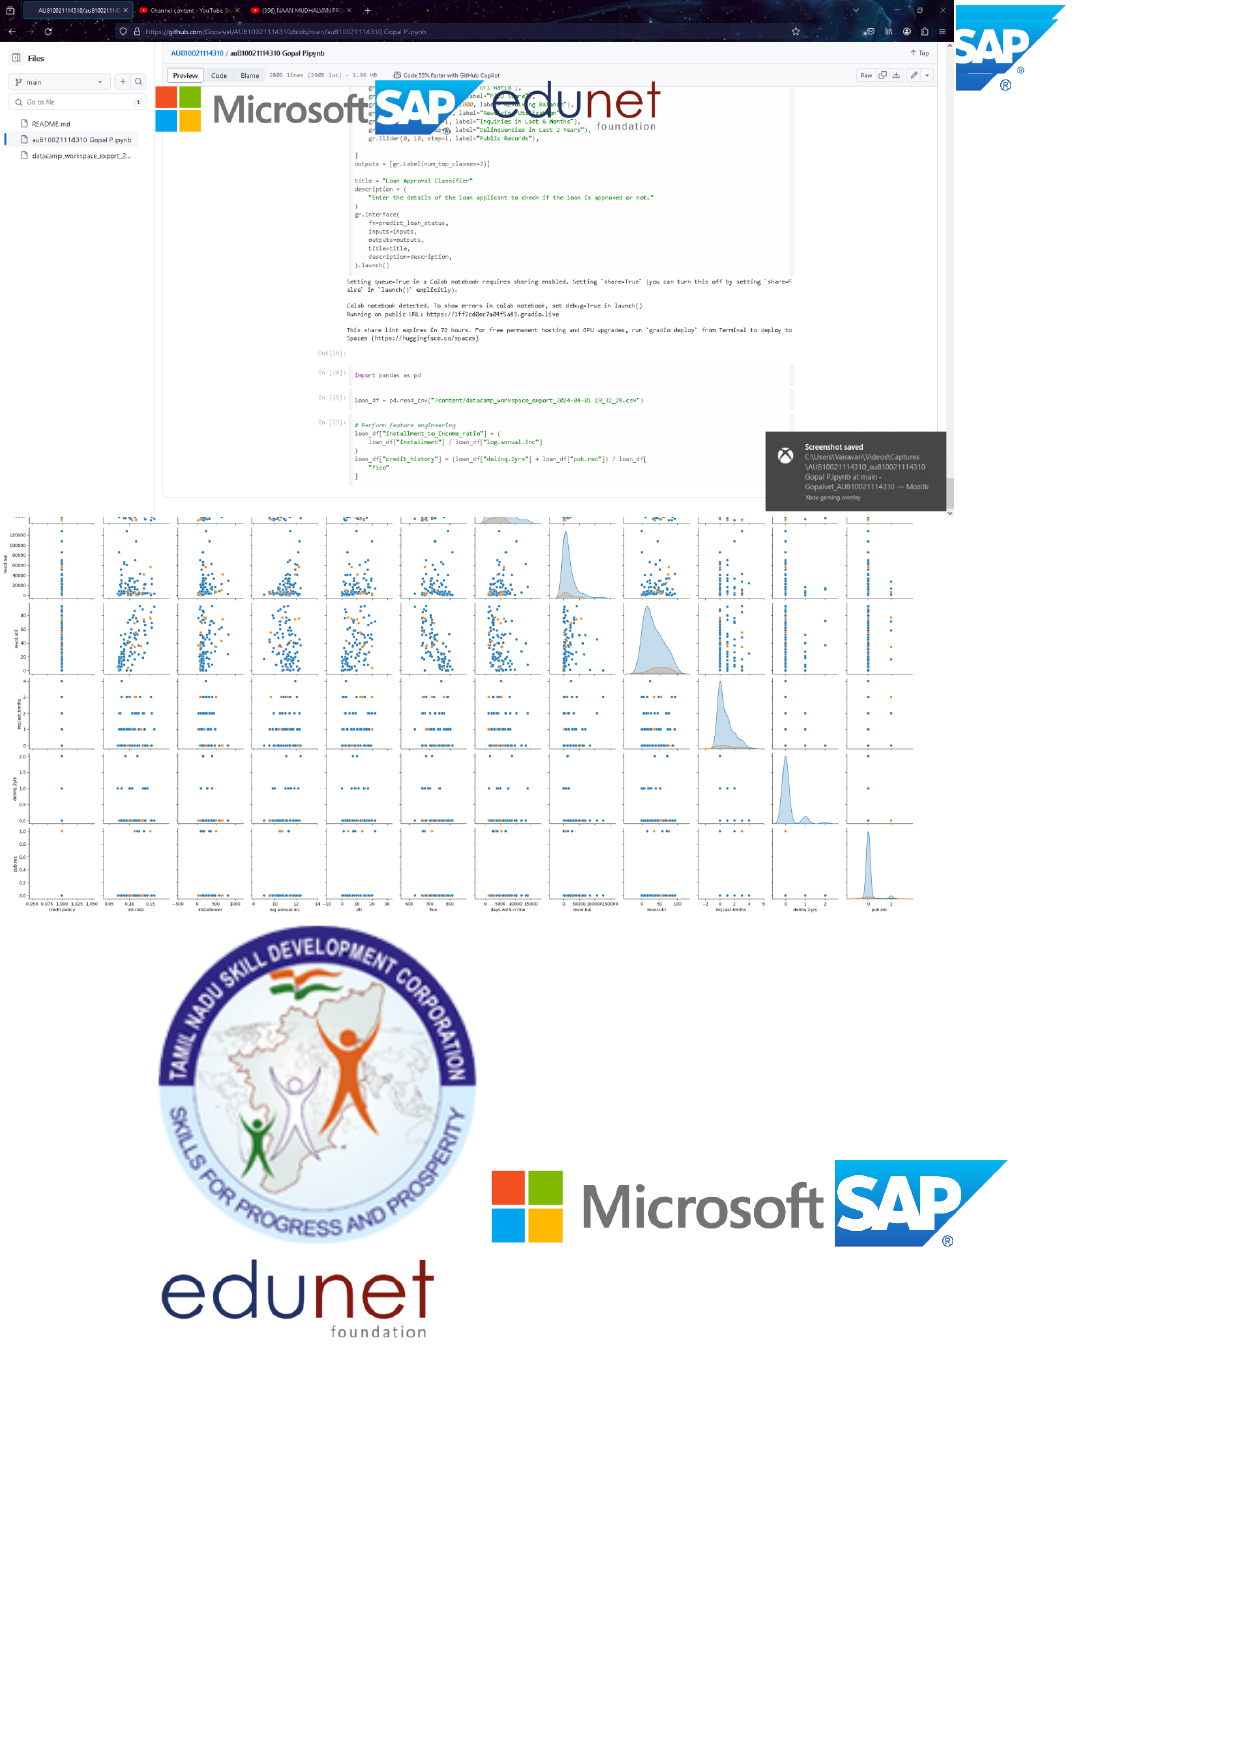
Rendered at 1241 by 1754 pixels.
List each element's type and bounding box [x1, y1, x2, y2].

picture [0, 0, 1068, 1348]
